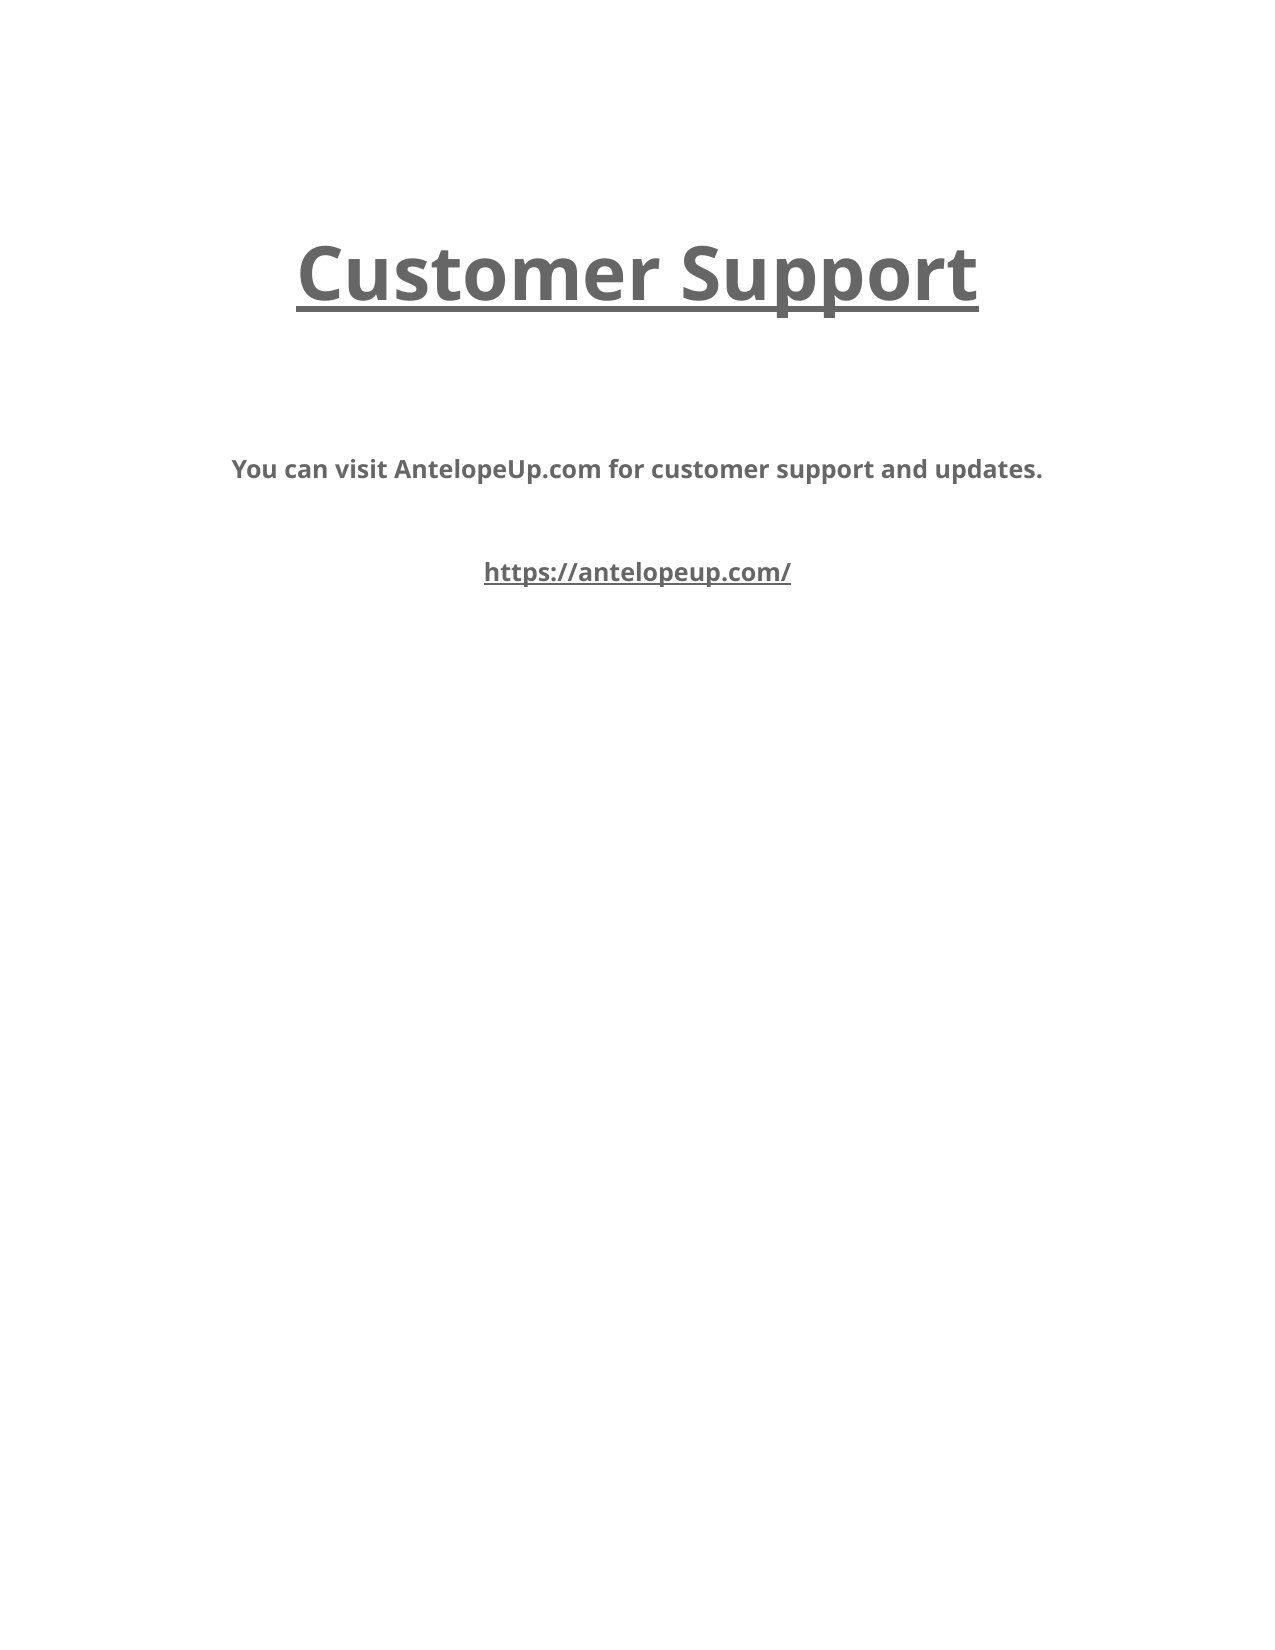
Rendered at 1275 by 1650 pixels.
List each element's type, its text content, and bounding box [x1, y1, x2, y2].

text https://antelopeup.com/ [118, 554, 1157, 588]
text Customer Support [118, 220, 1157, 323]
text You can visit AntelopeUp.com for customer support and updates. [118, 452, 1157, 486]
